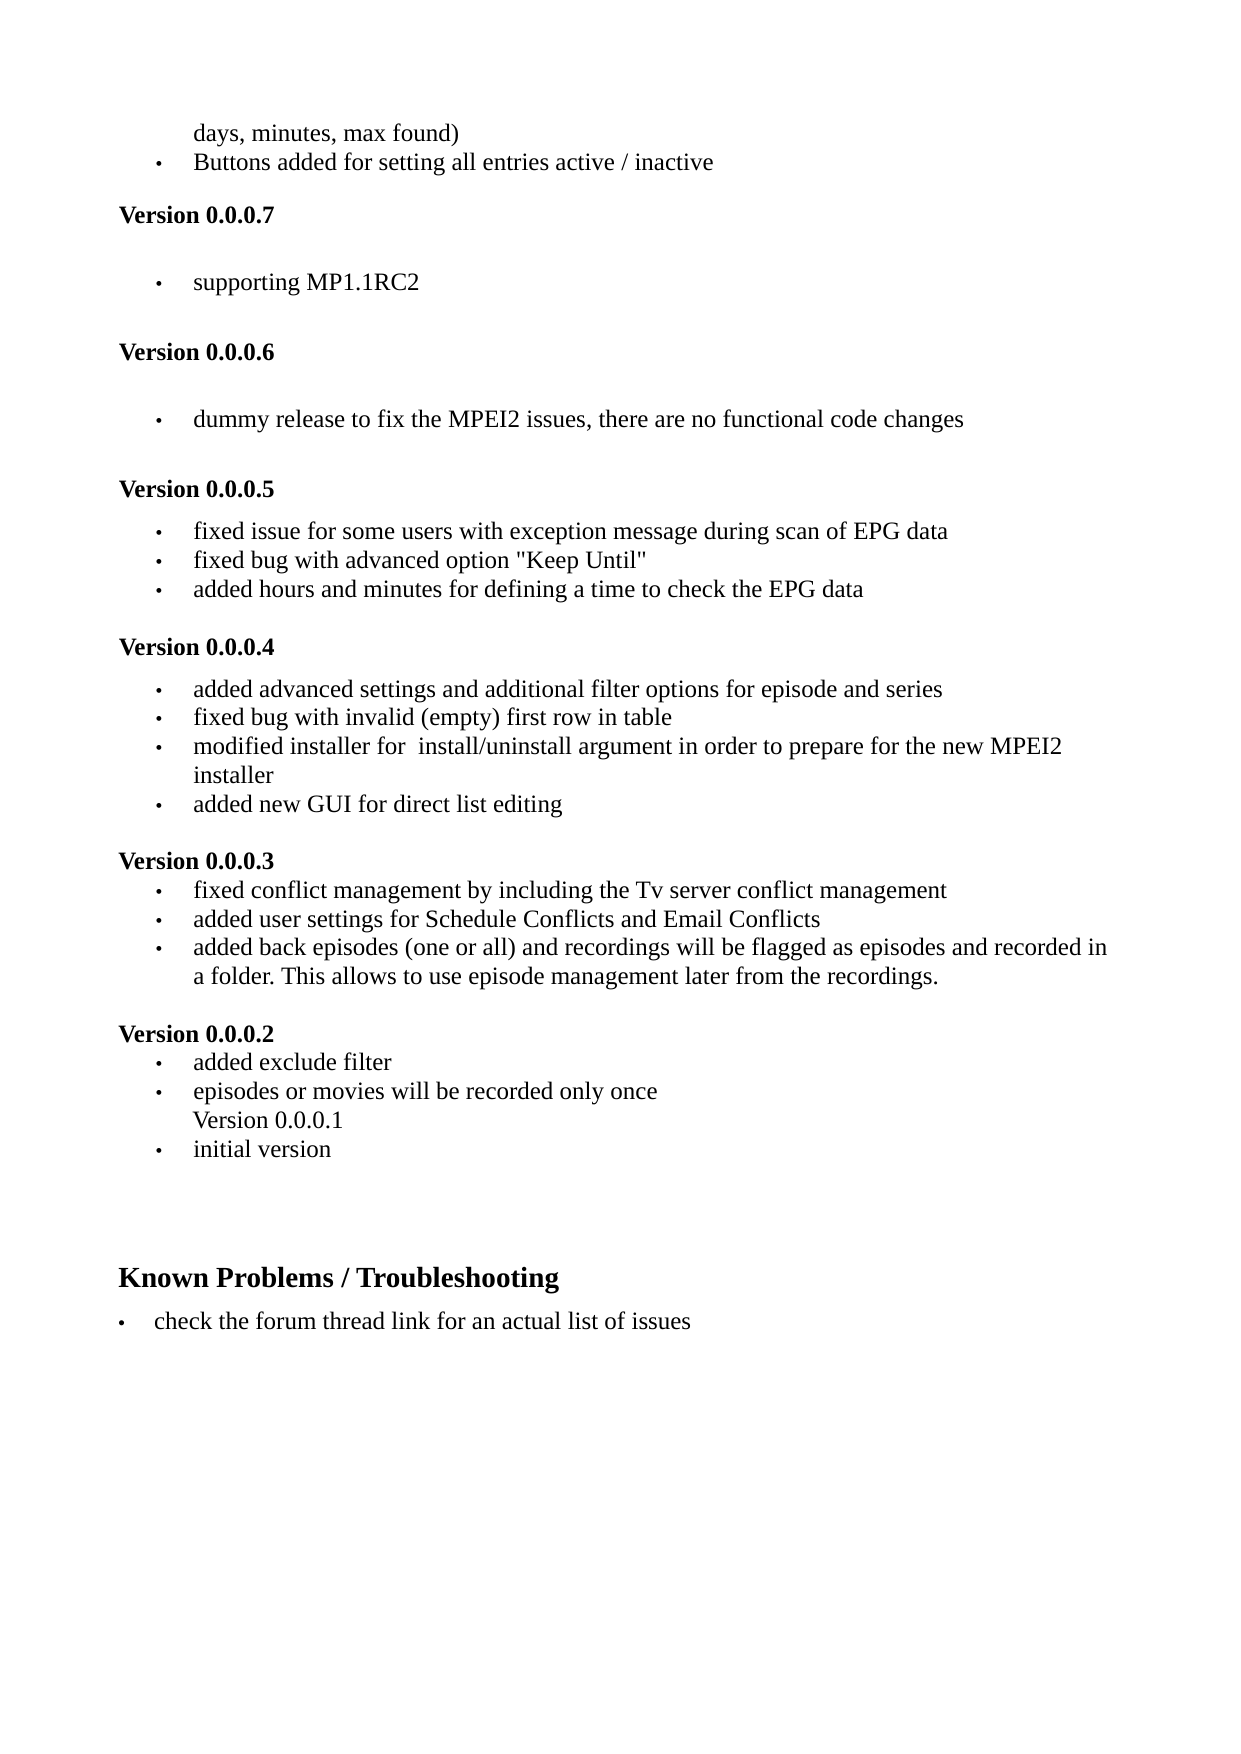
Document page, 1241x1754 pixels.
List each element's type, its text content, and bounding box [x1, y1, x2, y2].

list fixed bug with advanced option "Keep Until" [156, 545, 1122, 574]
list added advanced settings and additional filter options for episode and series [156, 674, 1122, 702]
list modified installer for install/uninstall argument in order to prepare for the new MPEI2 installer [156, 731, 1122, 789]
list added exclude filter [156, 1047, 1122, 1076]
list supporting MP1.1RC2 [156, 267, 1122, 296]
text Version 0.0.0.3 [118, 846, 1122, 875]
list added user settings for Schedule Conflicts and Email Conflicts [156, 904, 1122, 932]
text Known Problems / Troubleshooting [118, 1260, 1122, 1293]
list check the forum thread link for an actual list of issues [118, 1306, 1122, 1334]
text Version 0.0.0.6 [45, 333, 1119, 367]
list episodes or movies will be recorded only once [156, 1076, 1122, 1105]
text Version 0.0.0.2 [118, 1019, 1122, 1047]
text Version 0.0.0.4 [45, 628, 1119, 661]
list initial version [156, 1134, 1122, 1162]
list added hours and minutes for defining a time to check the EPG data [156, 574, 1122, 603]
text Version 0.0.0.7 [45, 201, 1119, 229]
list added new GUI for direct list editing [156, 789, 1122, 817]
list added back episodes (one or all) and recordings will be flagged as episodes and recorded in a folder. This allows to use episode management later from the recordings. [156, 932, 1122, 990]
list days, minutes, max found) [156, 118, 1122, 147]
list fixed issue for some users with exception message during scan of EPG data [156, 516, 1122, 545]
list fixed conflict management by including the Tv server conflict management [156, 875, 1122, 904]
list Buttons added for setting all entries active / inactive [156, 147, 1122, 176]
text Version 0.0.0.5 [45, 470, 1119, 504]
list dummy release to fix the MPEI2 issues, there are no functional code changes [156, 404, 1122, 433]
list fixed bug with invalid (empty) first row in table [156, 702, 1122, 731]
text Version 0.0.0.1 [118, 1105, 1122, 1134]
